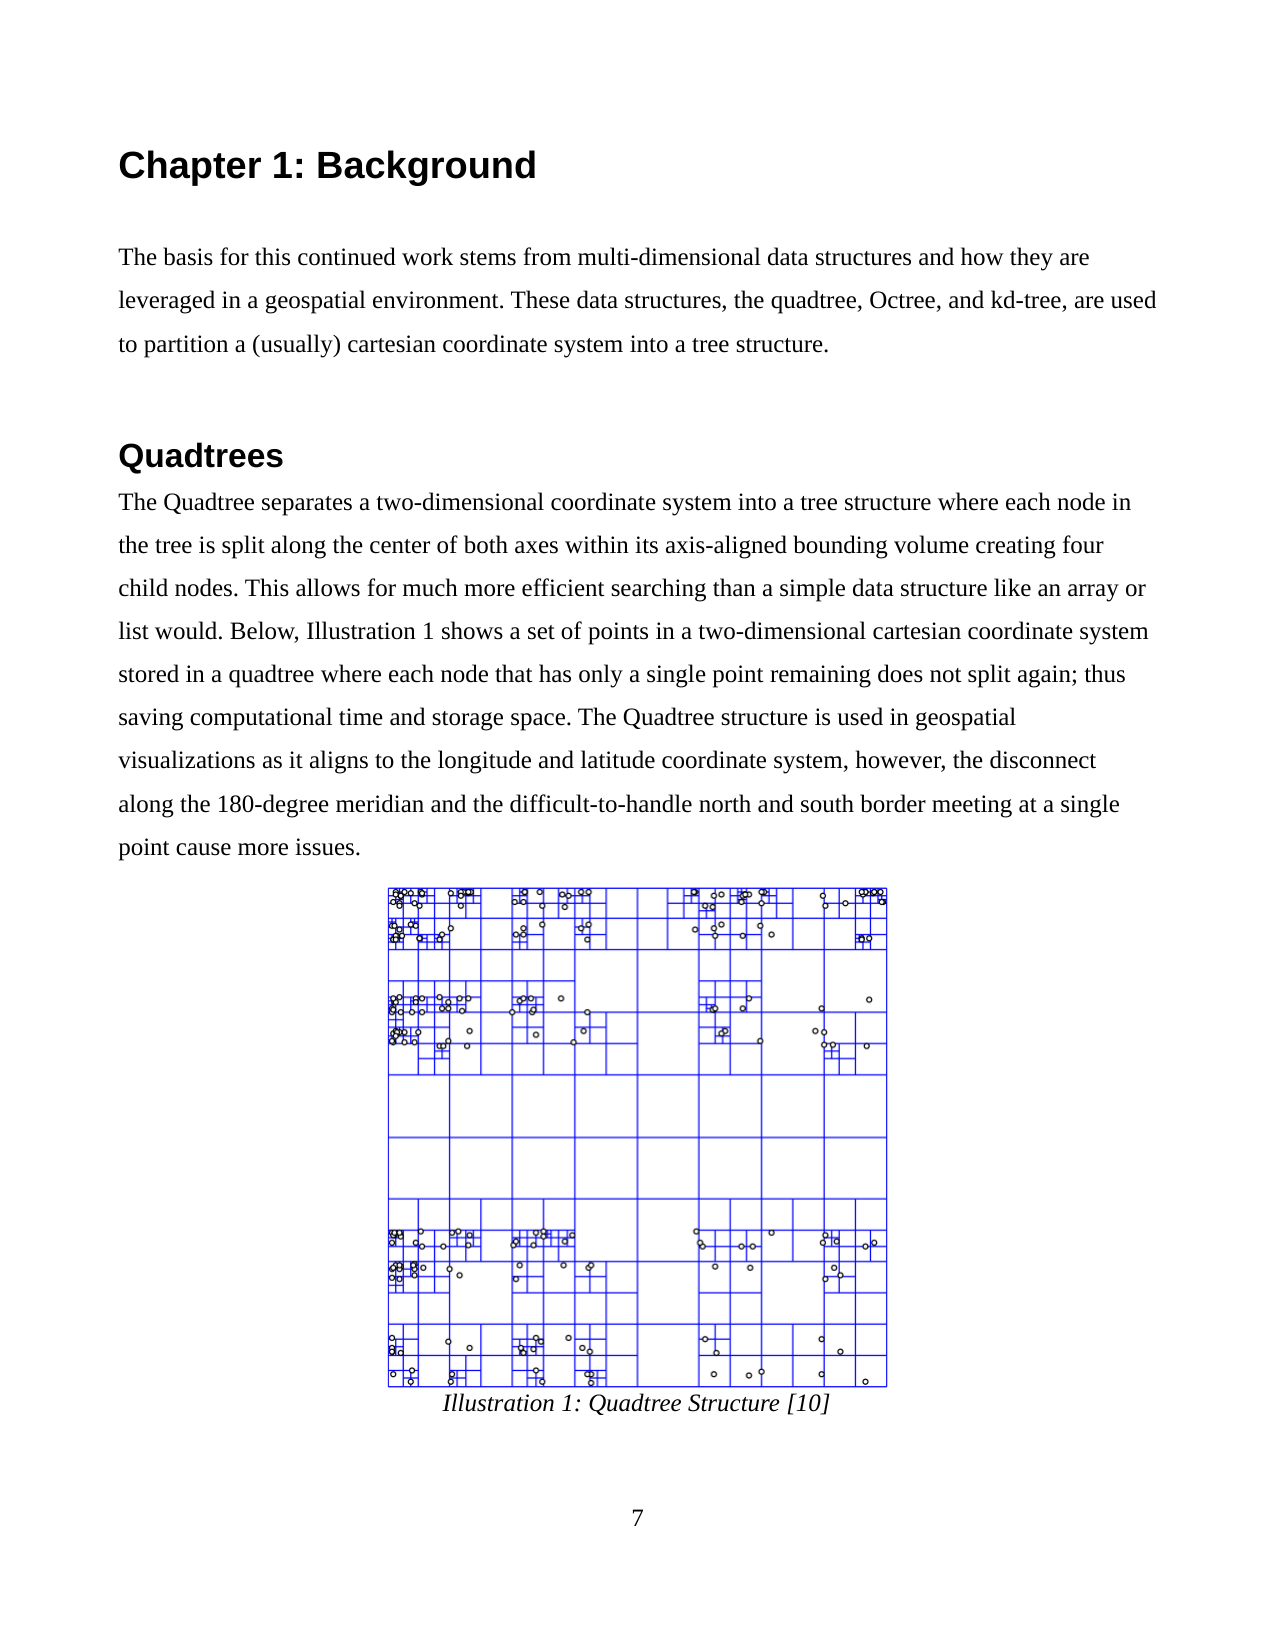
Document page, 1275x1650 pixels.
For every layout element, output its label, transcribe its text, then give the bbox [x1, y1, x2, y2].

subtitle Chapter 1: Background [118, 143, 1157, 187]
text The Quadtree separates a two-dimensional coordinate system into a tree structure where each node in the tree is split along the center of both axes within its axis-aligned bounding volume creating four child nodes. This allows for much more efficient searching than a simple data structure like an array or list would. Below, Illustration 1 shows a set of points in a two-dimensional cartesian coordinate system stored in a quadtree where each node that has only a single point remaining does not split again; thus saving computational time and storage space. The Quadtree structure is used in geospatial visualizations as it aligns to the longitude and latitude coordinate system, however, the disconnect along the 180-degree meridian and the difficult-to-handle north and south border meeting at a single point cause more issues. [118, 487, 1157, 861]
picture [387, 887, 888, 1388]
text Illustration 1: Quadtree Structure [10] [169, 887, 1106, 1417]
text The basis for this continued work stems from multi-dimensional data structures and how they are leveraged in a geospatial environment. These data structures, the quadtree, Octree, and kd-tree, are used to partition a (usually) cartesian coordinate system into a tree structure. [118, 242, 1157, 357]
subtitle Quadtrees [118, 436, 1157, 474]
